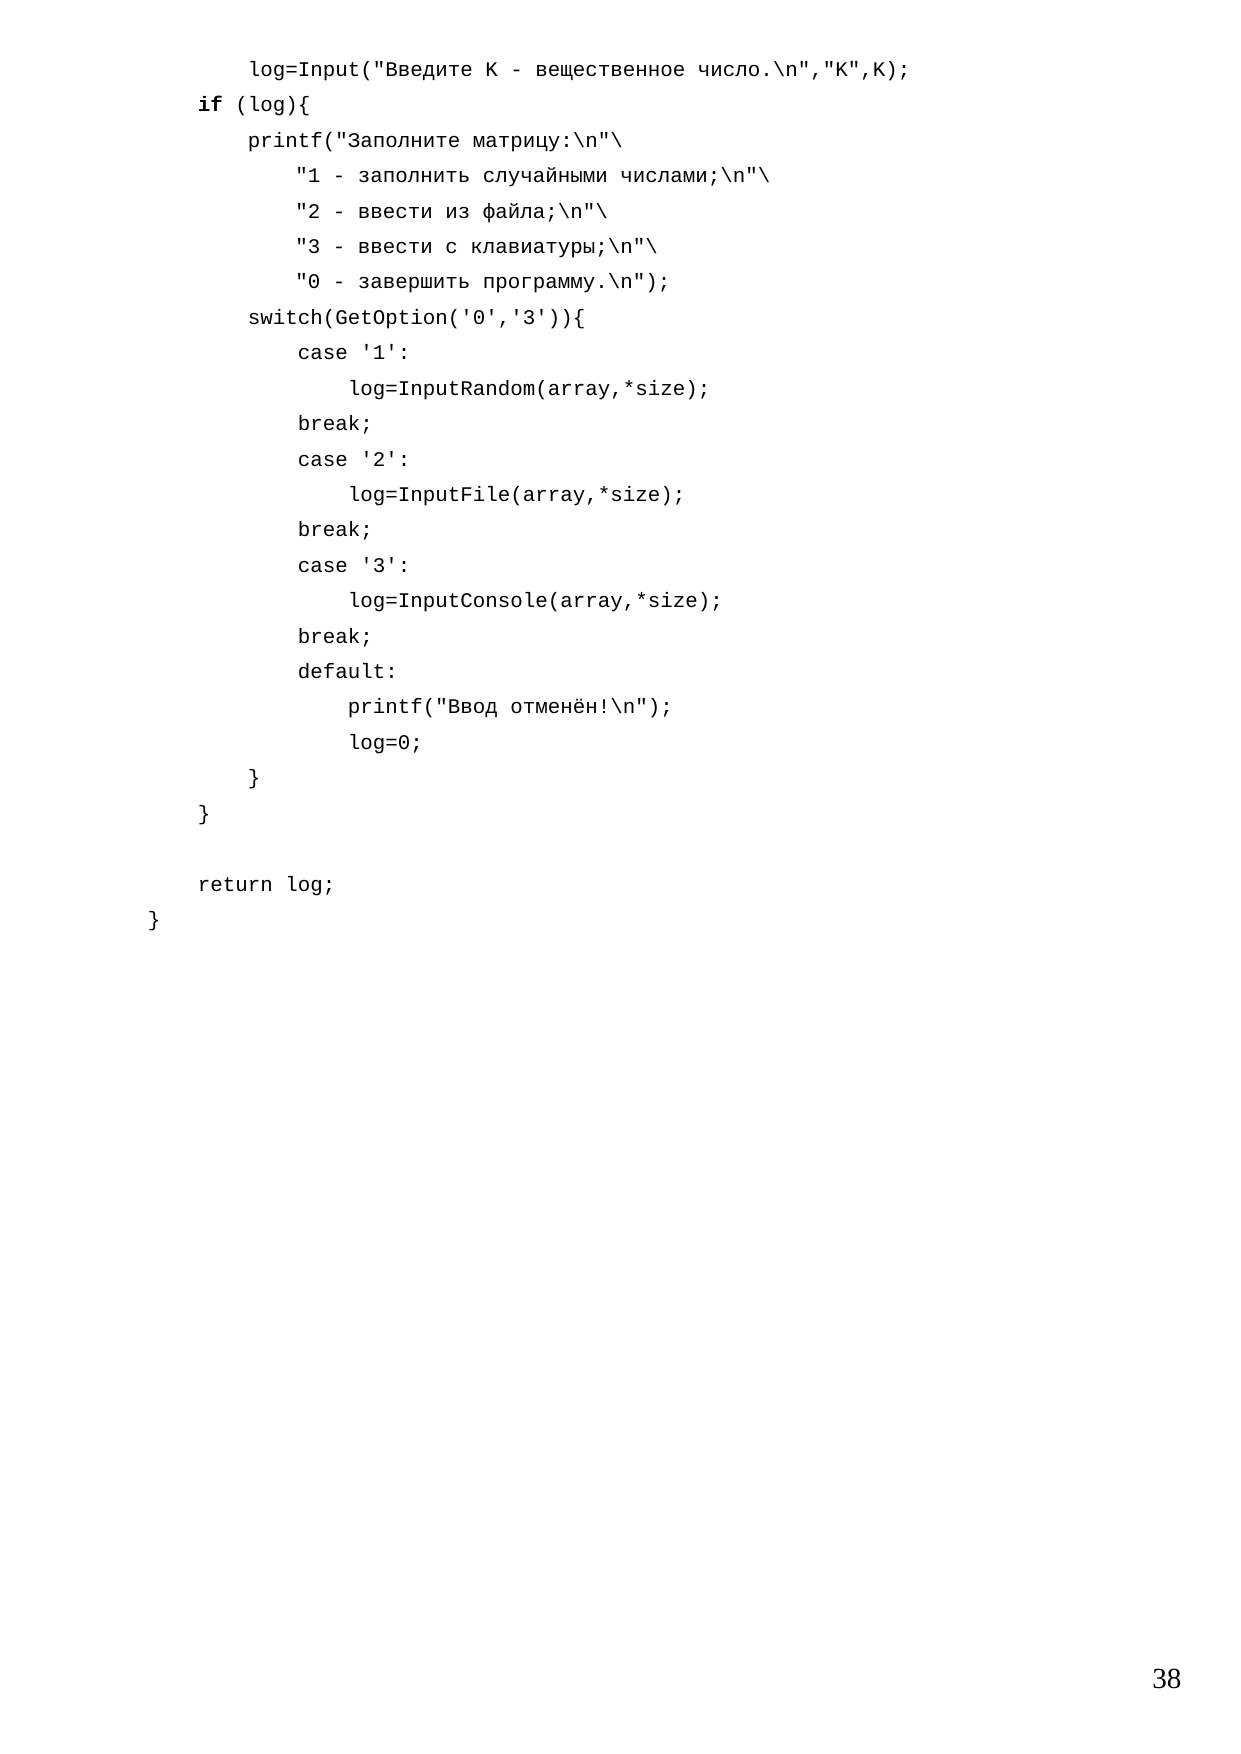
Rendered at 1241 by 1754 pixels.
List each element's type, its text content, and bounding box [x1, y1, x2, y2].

text "2 - ввести из файла;\n"\ [148, 201, 1181, 224]
text break; [148, 626, 1181, 649]
text "1 - заполнить случайными числами;\n"\ [148, 165, 1181, 189]
text "3 - ввести с клавиатуры;\n"\ [148, 236, 1181, 260]
text } [148, 803, 1181, 826]
text printf("Заполните матрицу:\n"\ [148, 130, 1181, 153]
text printf("Ввод отменён!\n"); [148, 697, 1181, 720]
text } [148, 909, 1181, 933]
text log=InputConsole(array,*size); [148, 590, 1181, 614]
text log=InputRandom(array,*size); [148, 378, 1181, 401]
text case '1': [148, 342, 1181, 366]
text log=Input("Введите K - вещественное число.\n","K",K); [148, 59, 1181, 83]
text default: [148, 661, 1181, 685]
text if (log){ [148, 94, 1181, 118]
text case '3': [148, 555, 1181, 578]
text break; [148, 413, 1181, 437]
text log=0; [148, 732, 1181, 756]
text return log; [148, 874, 1181, 897]
text log=InputFile(array,*size); [148, 484, 1181, 508]
text } [148, 767, 1181, 791]
text break; [148, 519, 1181, 543]
text case '2': [148, 449, 1181, 472]
text switch(GetOption('0','3')){ [148, 307, 1181, 331]
text "0 - завершить программу.\n"); [148, 272, 1181, 295]
